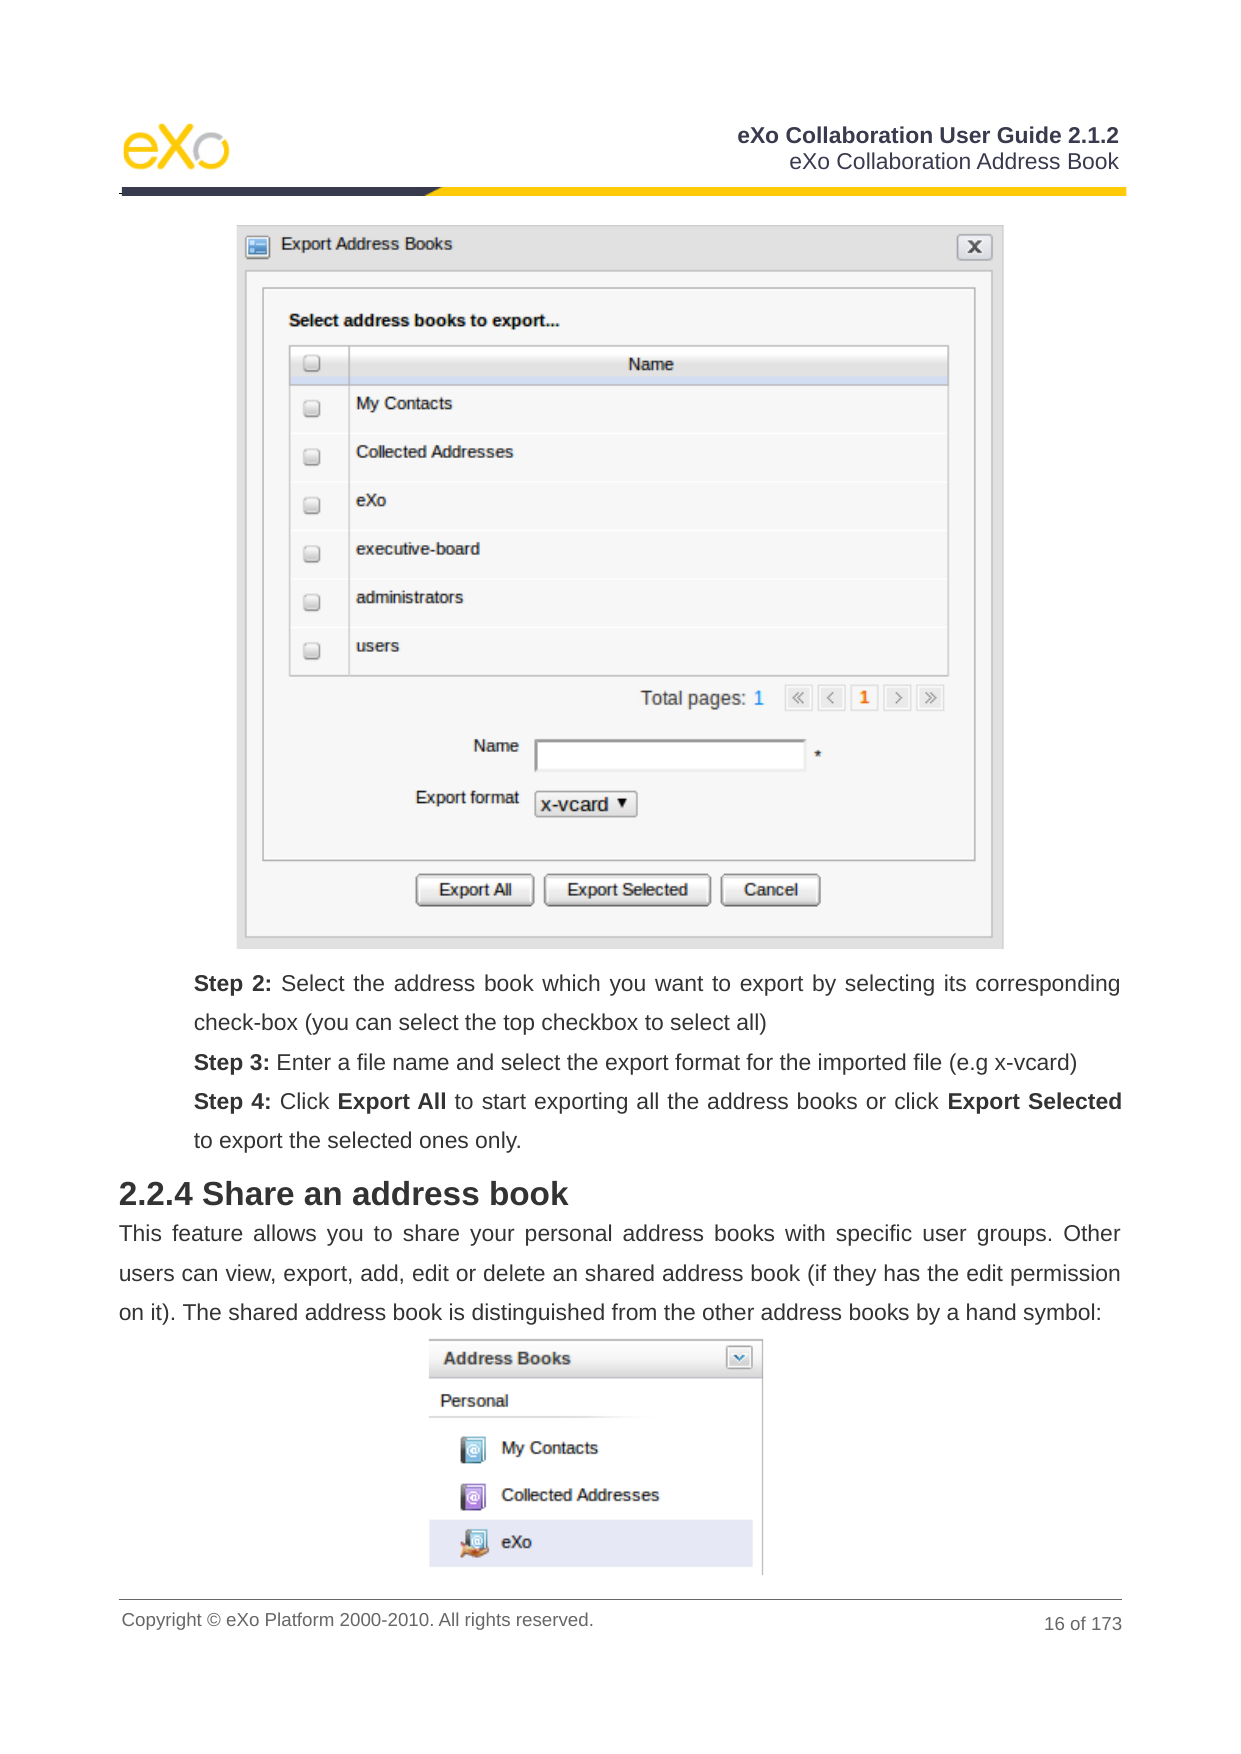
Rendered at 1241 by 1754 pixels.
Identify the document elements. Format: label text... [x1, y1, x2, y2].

subtitle Share an address book [118, 1174, 1122, 1213]
picture [236, 225, 1004, 949]
list Step 2: Select the address book which you want to export by selecting its corresponding check-box (you can select the top checkbox to select all) [156, 223, 1122, 1035]
picture [428, 1338, 764, 1575]
picture [121, 187, 1127, 196]
list Step 3: Enter a file name and select the export format for the imported file (e.g x-vcard) [156, 1048, 1122, 1075]
list Step 4: Click Export All to start exporting all the address books or click Export Selected to export the selected ones only. [156, 1088, 1122, 1154]
picture [123, 123, 230, 170]
text This feature allows you to share your personal address books with specific user groups. Other users can view, export, add, edit or delete an shared address book (if they has the edit permission on it). The shared address book is distinguished from the other address books by a hand symbol: [118, 1220, 1122, 1326]
